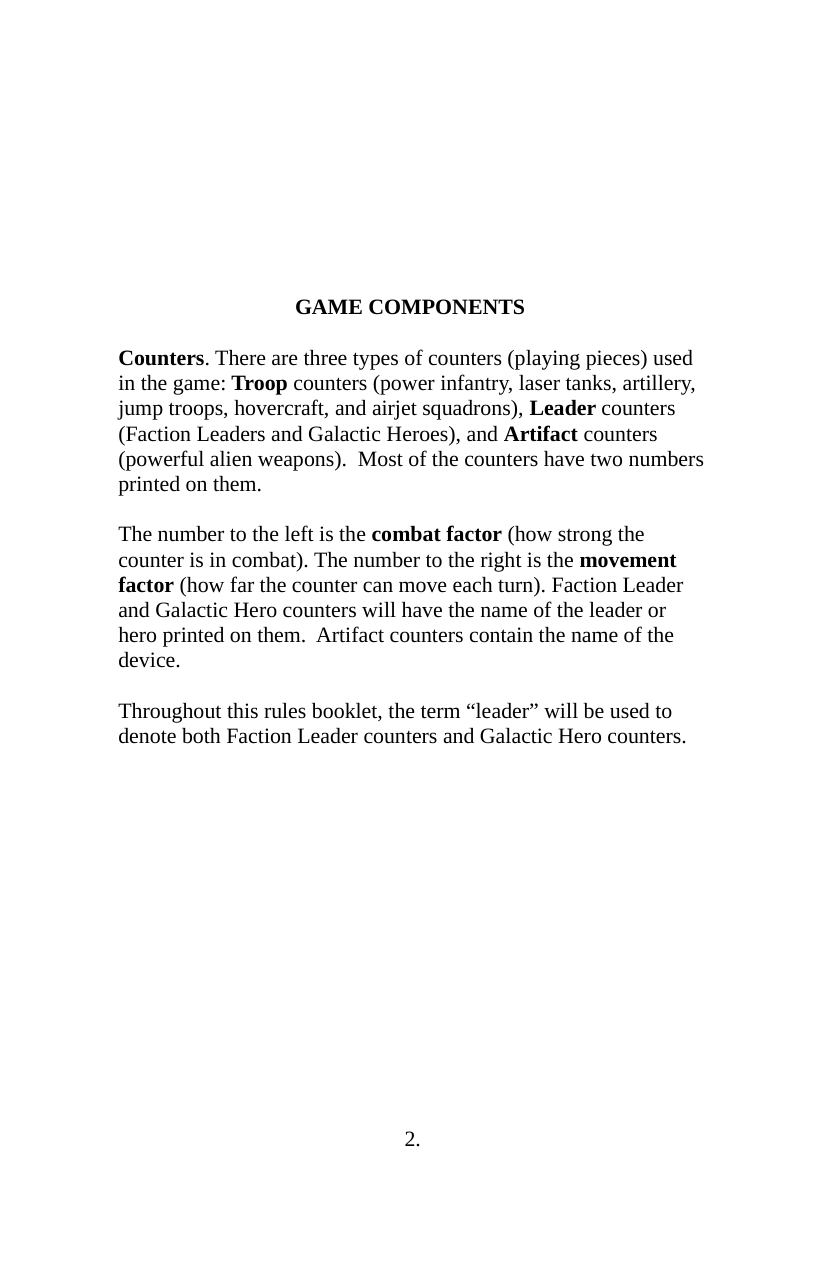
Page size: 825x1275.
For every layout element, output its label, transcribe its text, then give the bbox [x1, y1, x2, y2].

text GAME COMPONENTS [118, 294, 707, 320]
text The number to the left is the combat factor (how strong the counter is in combat). The number to the right is the movement factor (how far the counter can move each turn). Faction Leader and Galactic Hero counters will have the name of the leader or hero printed on them. Artifact counters contain the name of the device. [118, 521, 707, 673]
text Throughout this rules booklet, the term “leader” will be used to denote both Faction Leader counters and Galactic Hero counters. [118, 698, 707, 748]
text Counters. There are three types of counters (playing pieces) used in the game: Troop counters (power infantry, laser tanks, artillery, jump troops, hovercraft, and airjet squadrons), Leader counters (Faction Leaders and Galactic Heroes), and Artifact counters (powerful alien weapons). Most of the counters have two numbers printed on them. [118, 345, 707, 496]
text 2. [118, 1126, 707, 1152]
